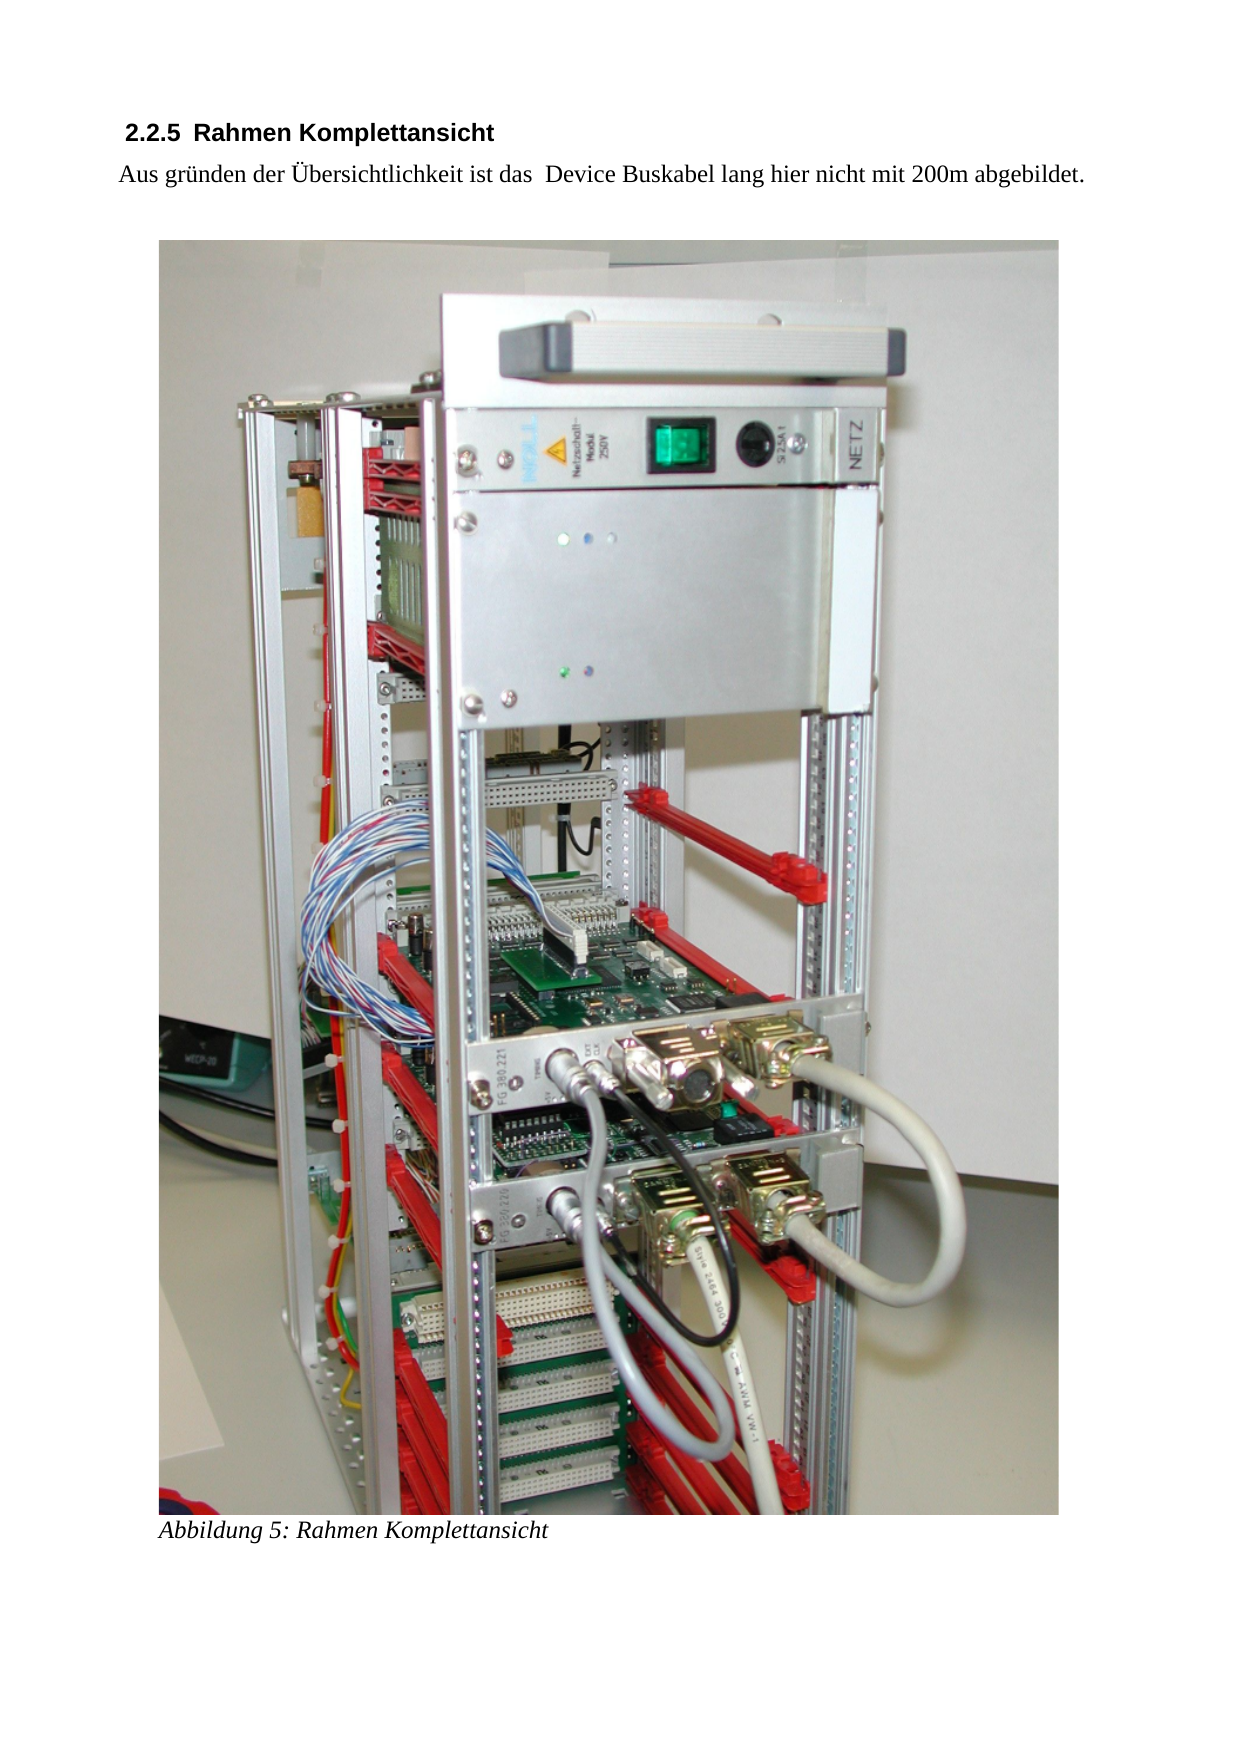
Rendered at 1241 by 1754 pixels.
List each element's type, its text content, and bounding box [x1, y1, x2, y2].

picture [158, 240, 1059, 1515]
text Abbildung 5: Rahmen Komplettansicht [159, 1515, 1058, 1544]
subtitle Rahmen Komplettansicht [118, 118, 1122, 147]
text Aus gründen der Übersichtlichkeit ist das Device Buskabel lang hier nicht mit 200m abgebildet. [118, 159, 1122, 188]
